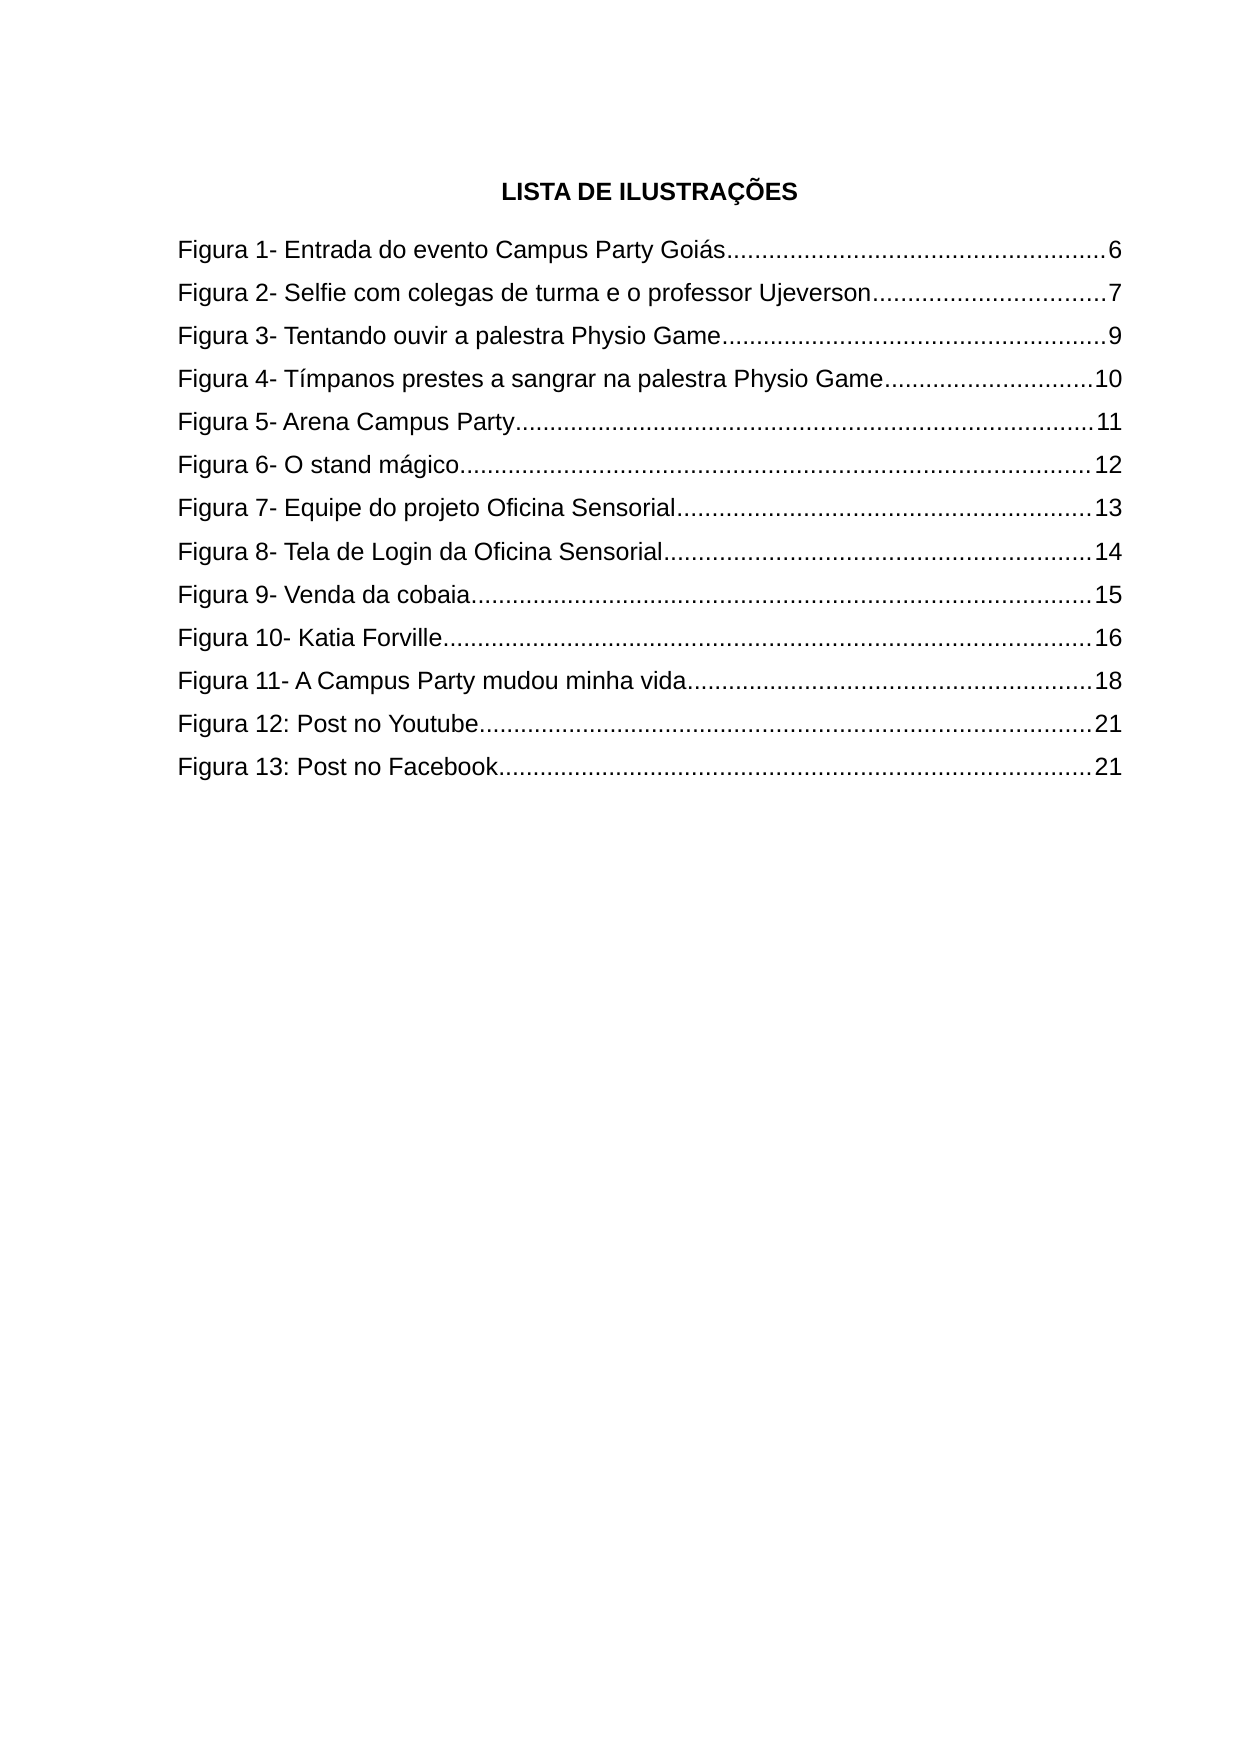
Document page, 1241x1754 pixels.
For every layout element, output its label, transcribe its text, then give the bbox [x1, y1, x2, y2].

text Figura 6- O stand mágico 12 [177, 450, 1122, 479]
text Figura 13: Post no Facebook 21 [177, 752, 1122, 781]
text LISTA DE ILUSTRAÇÕES [177, 177, 1122, 206]
text Figura 8- Tela de Login da Oficina Sensorial 14 [177, 537, 1122, 565]
text Figura 4- Tímpanos prestes a sangrar na palestra Physio Game 10 [177, 364, 1122, 393]
text Figura 12: Post no Youtube 21 [177, 709, 1122, 738]
text Figura 2- Selfie com colegas de turma e o professor Ujeverson 7 [177, 278, 1122, 307]
text Figura 7- Equipe do projeto Oficina Sensorial 13 [177, 493, 1122, 522]
text Figura 1- Entrada do evento Campus Party Goiás 6 [177, 235, 1122, 263]
text Figura 9- Venda da cobaia 15 [177, 580, 1122, 608]
text Figura 3- Tentando ouvir a palestra Physio Game 9 [177, 321, 1122, 350]
text Figura 5- Arena Campus Party 11 [177, 407, 1122, 436]
text Figura 10- Katia Forville 16 [177, 623, 1122, 652]
text Figura 11- A Campus Party mudou minha vida 18 [177, 666, 1122, 695]
